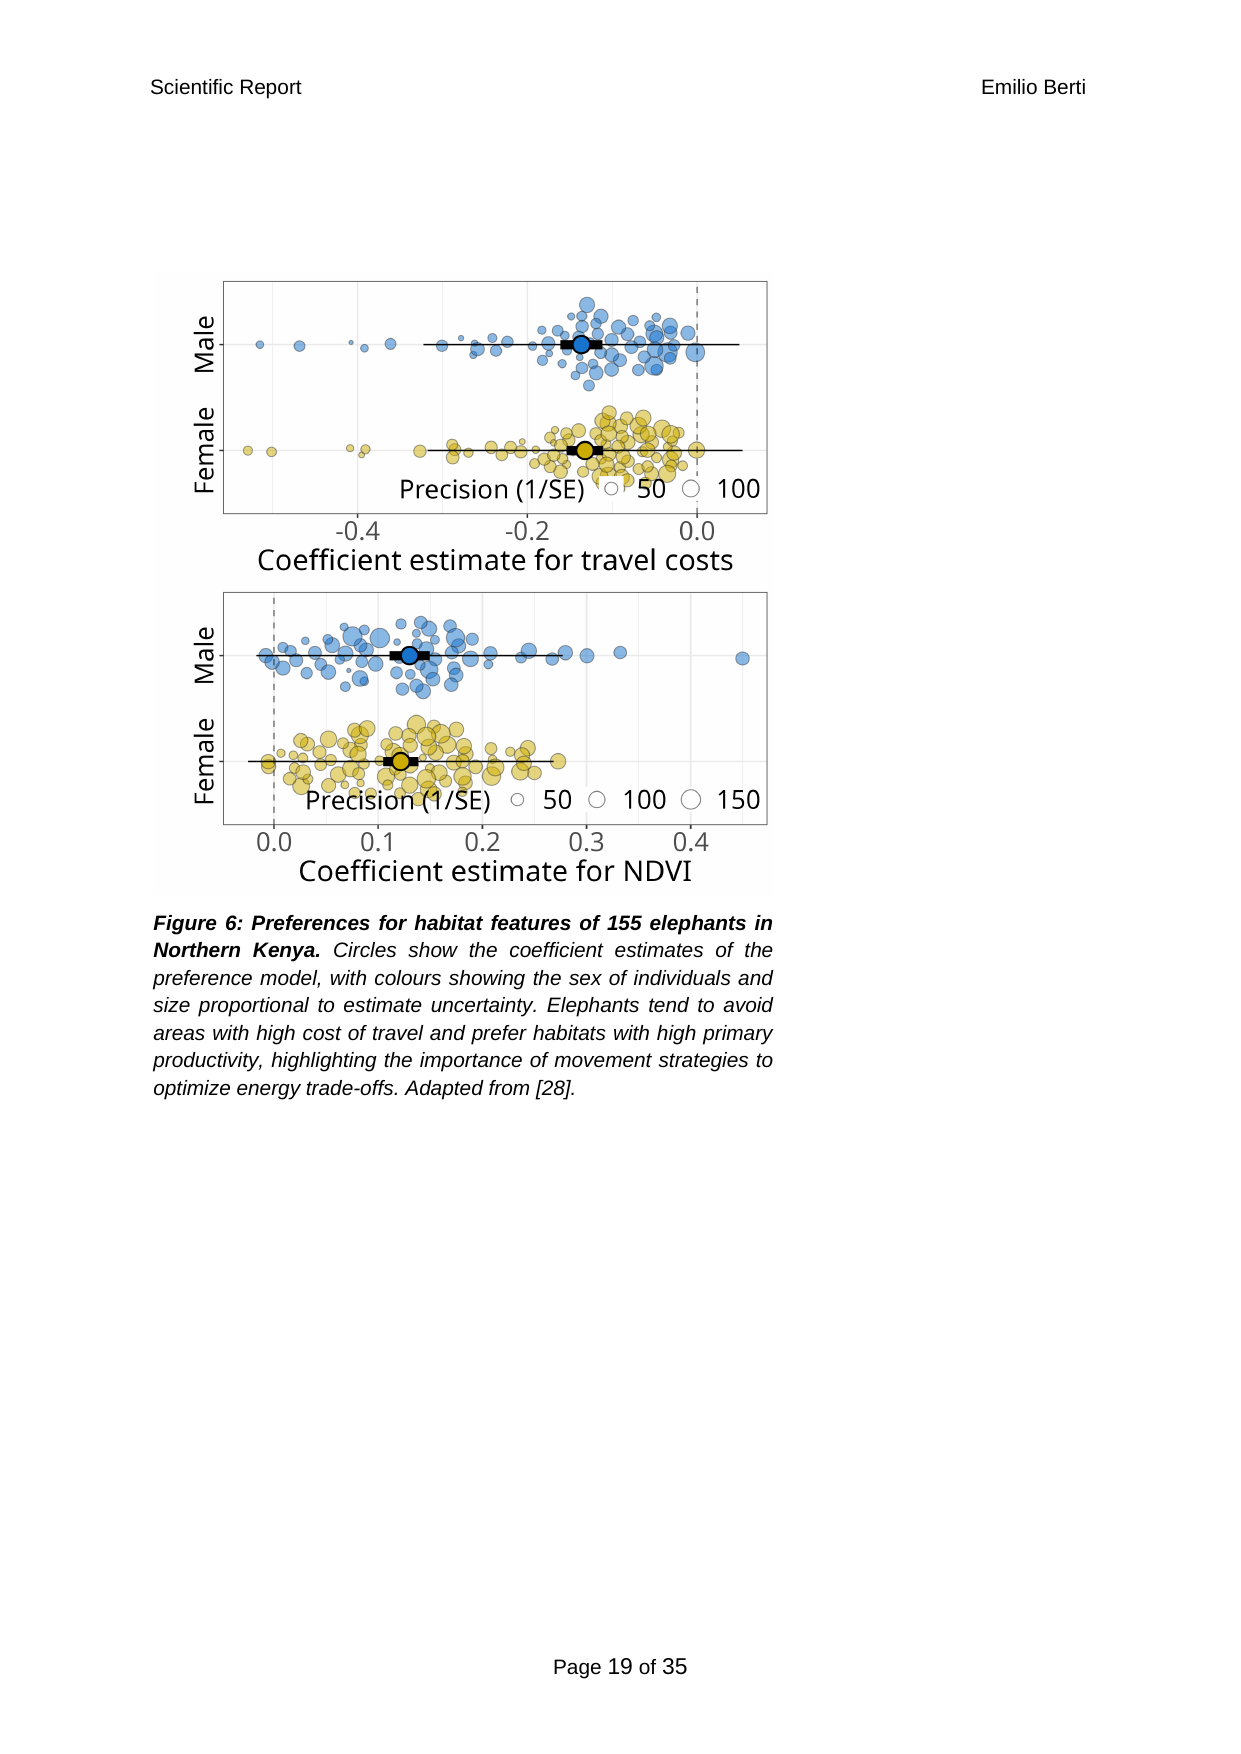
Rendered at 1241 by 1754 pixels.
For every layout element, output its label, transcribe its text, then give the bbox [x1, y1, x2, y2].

picture [153, 273, 775, 895]
text Figure 6: Preferences for habitat features of 155 elephants in Northern Kenya. Circles show the coefficient estimates of the preference model, with colours showing the sex of individuals and size proportional to estimate uncertainty. Elephants tend to avoid areas with high cost of travel and prefer habitats with high primary productivity, highlighting the importance of movement strategies to optimize energy trade-offs. Adapted from [28]. [153, 895, 774, 1099]
